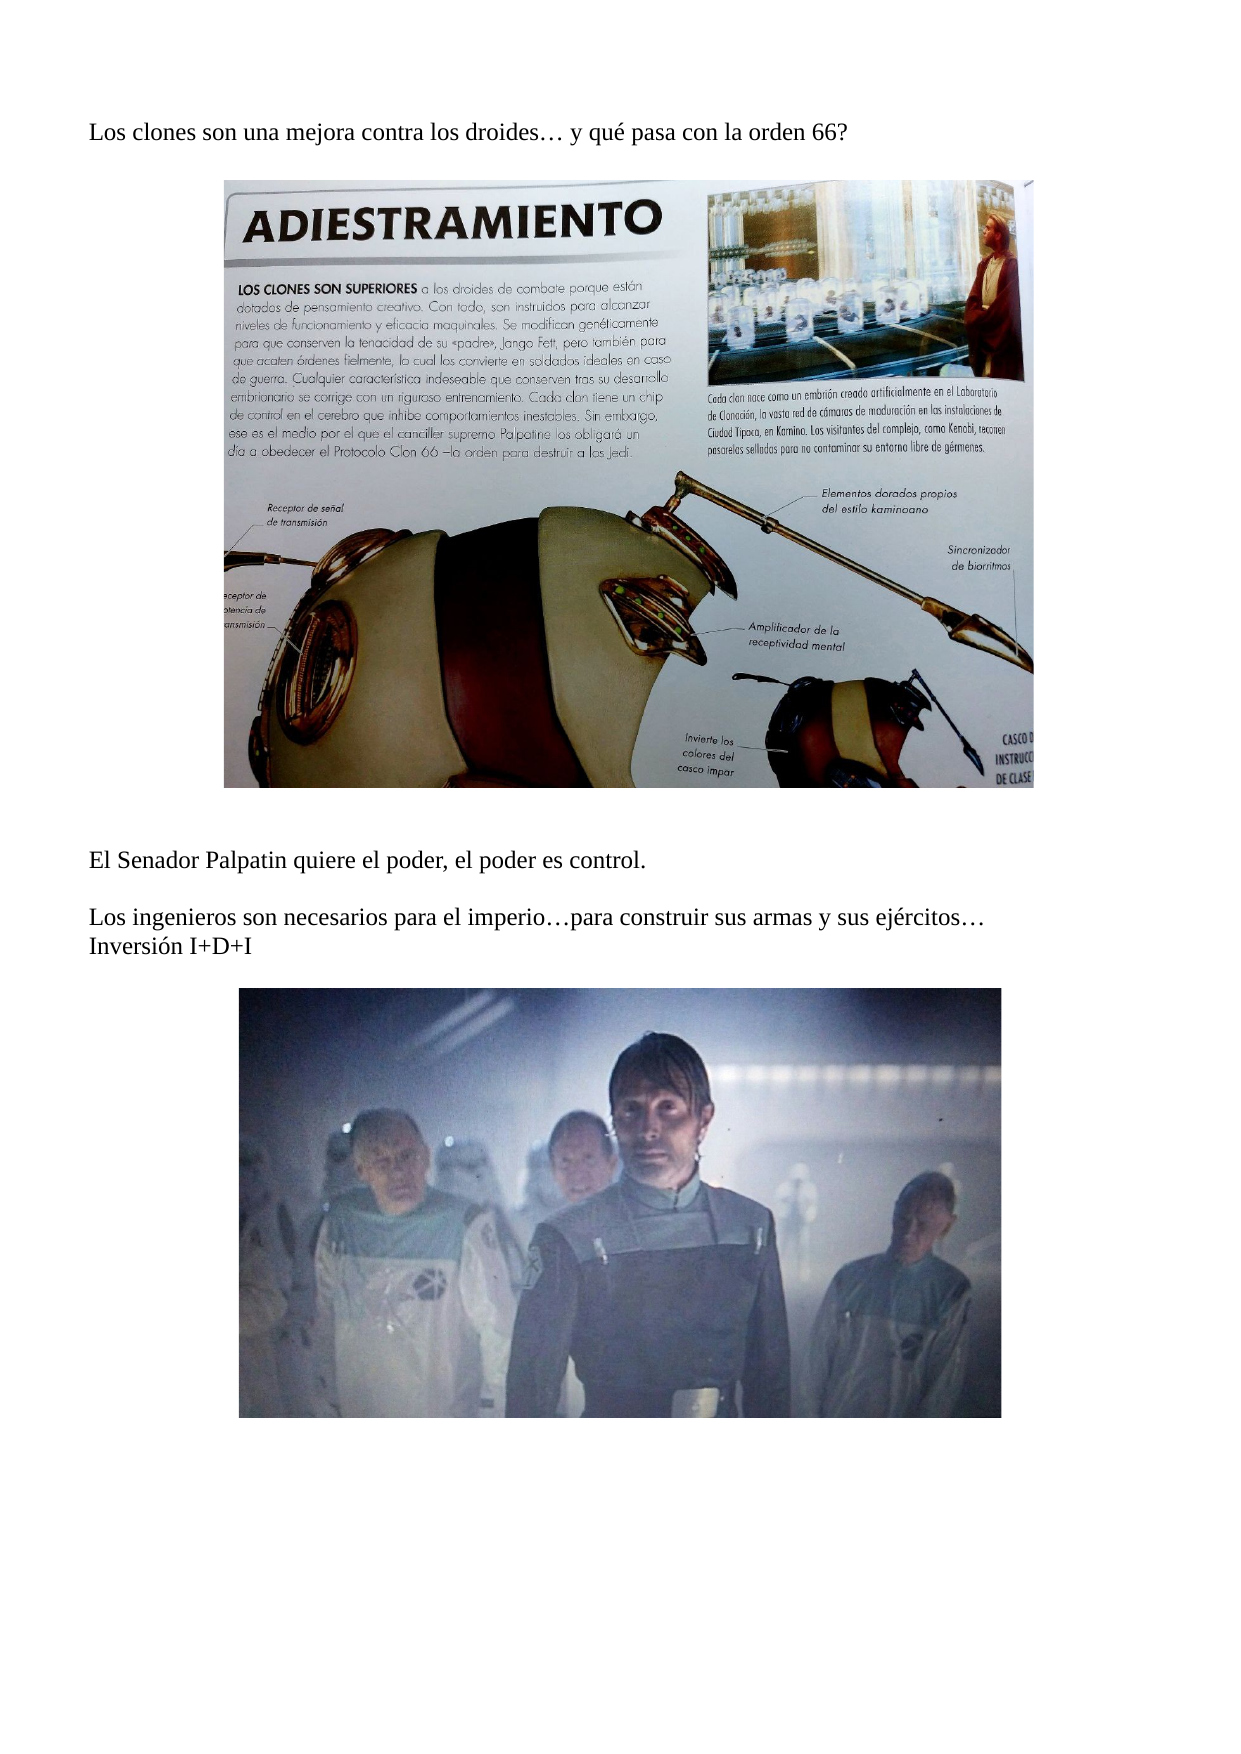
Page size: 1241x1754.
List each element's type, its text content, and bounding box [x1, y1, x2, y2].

text Los ingenieros son necesarios para el imperio…para construir sus armas y sus ejércitos… [88, 902, 1152, 931]
text Inversión I+D+I [88, 931, 1152, 960]
picture [223, 180, 1034, 788]
picture [238, 988, 1002, 1418]
text Los clones son una mejora contra los droides… y qué pasa con la orden 66? [88, 117, 1152, 146]
text El Senador Palpatin quiere el poder, el poder es control. [88, 845, 1152, 874]
